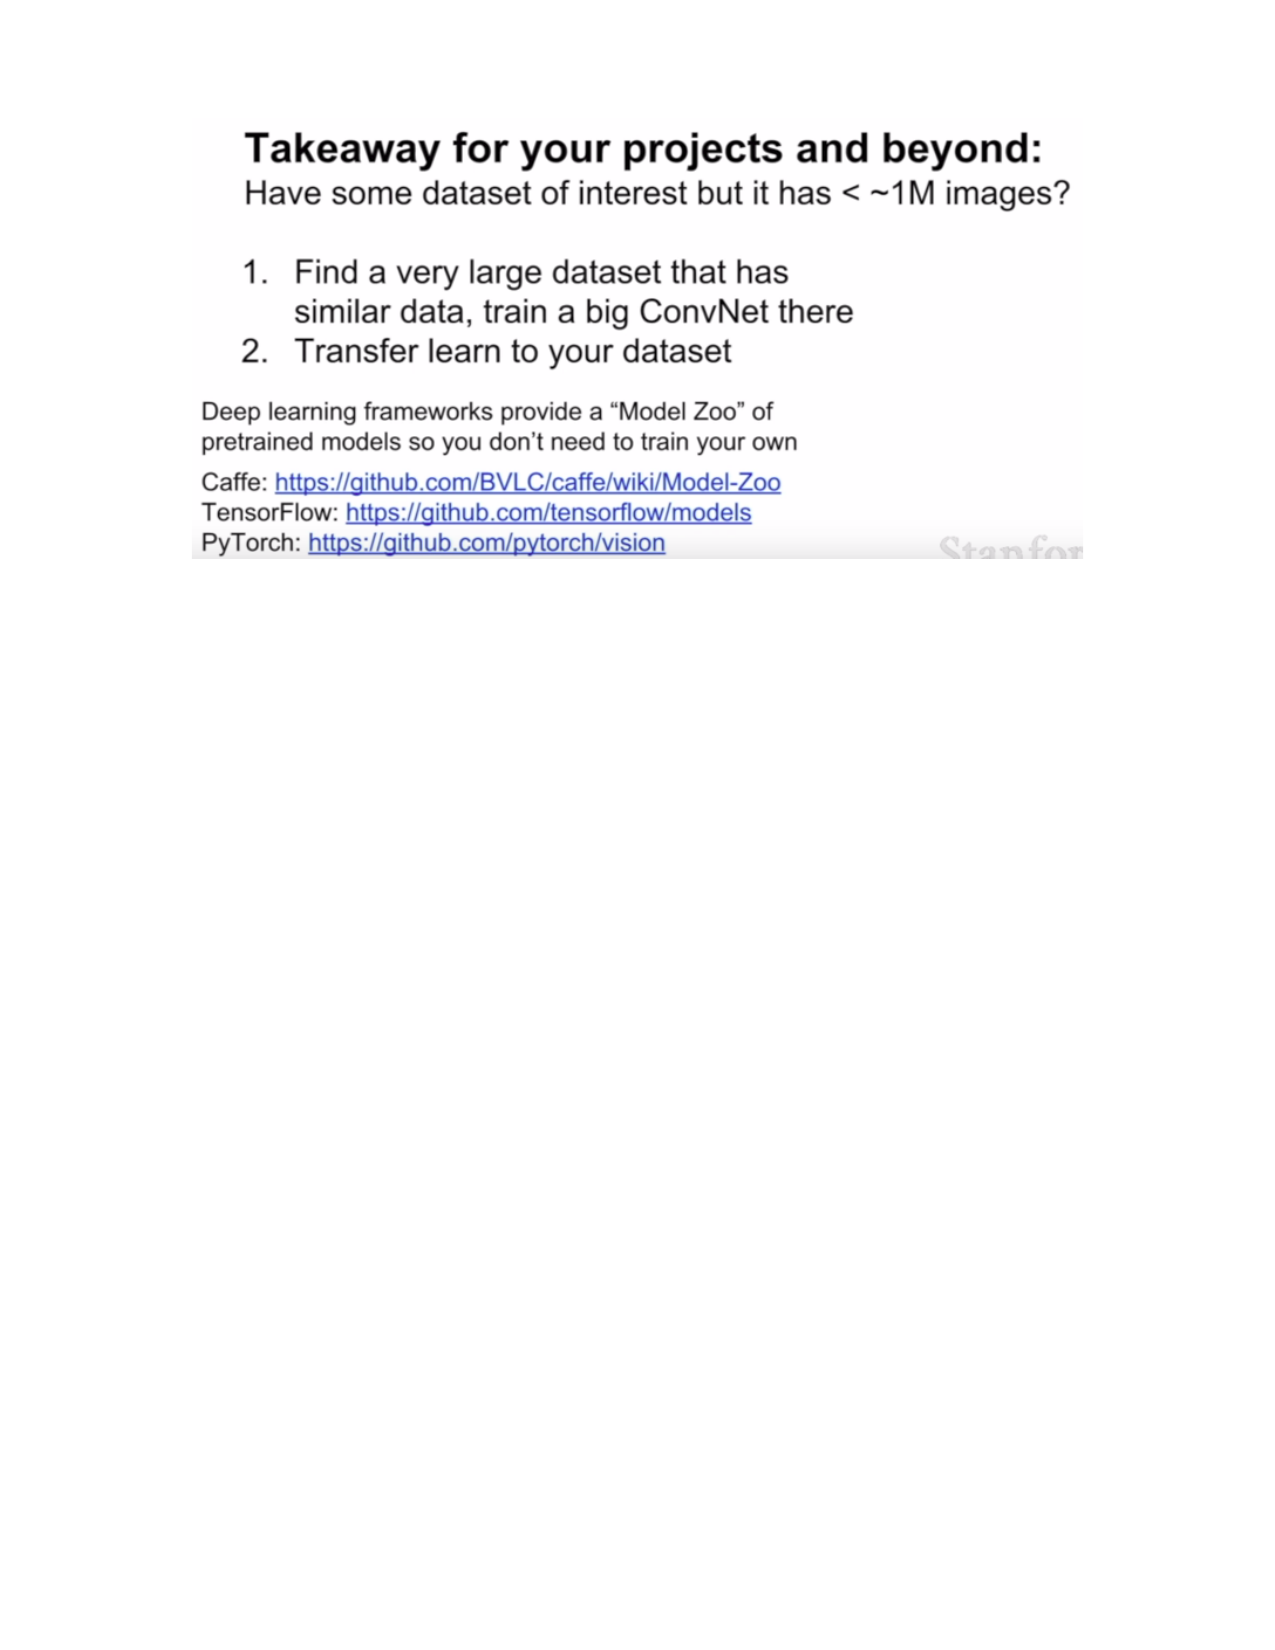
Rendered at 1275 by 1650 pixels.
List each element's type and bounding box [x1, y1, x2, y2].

picture [191, 118, 1084, 559]
